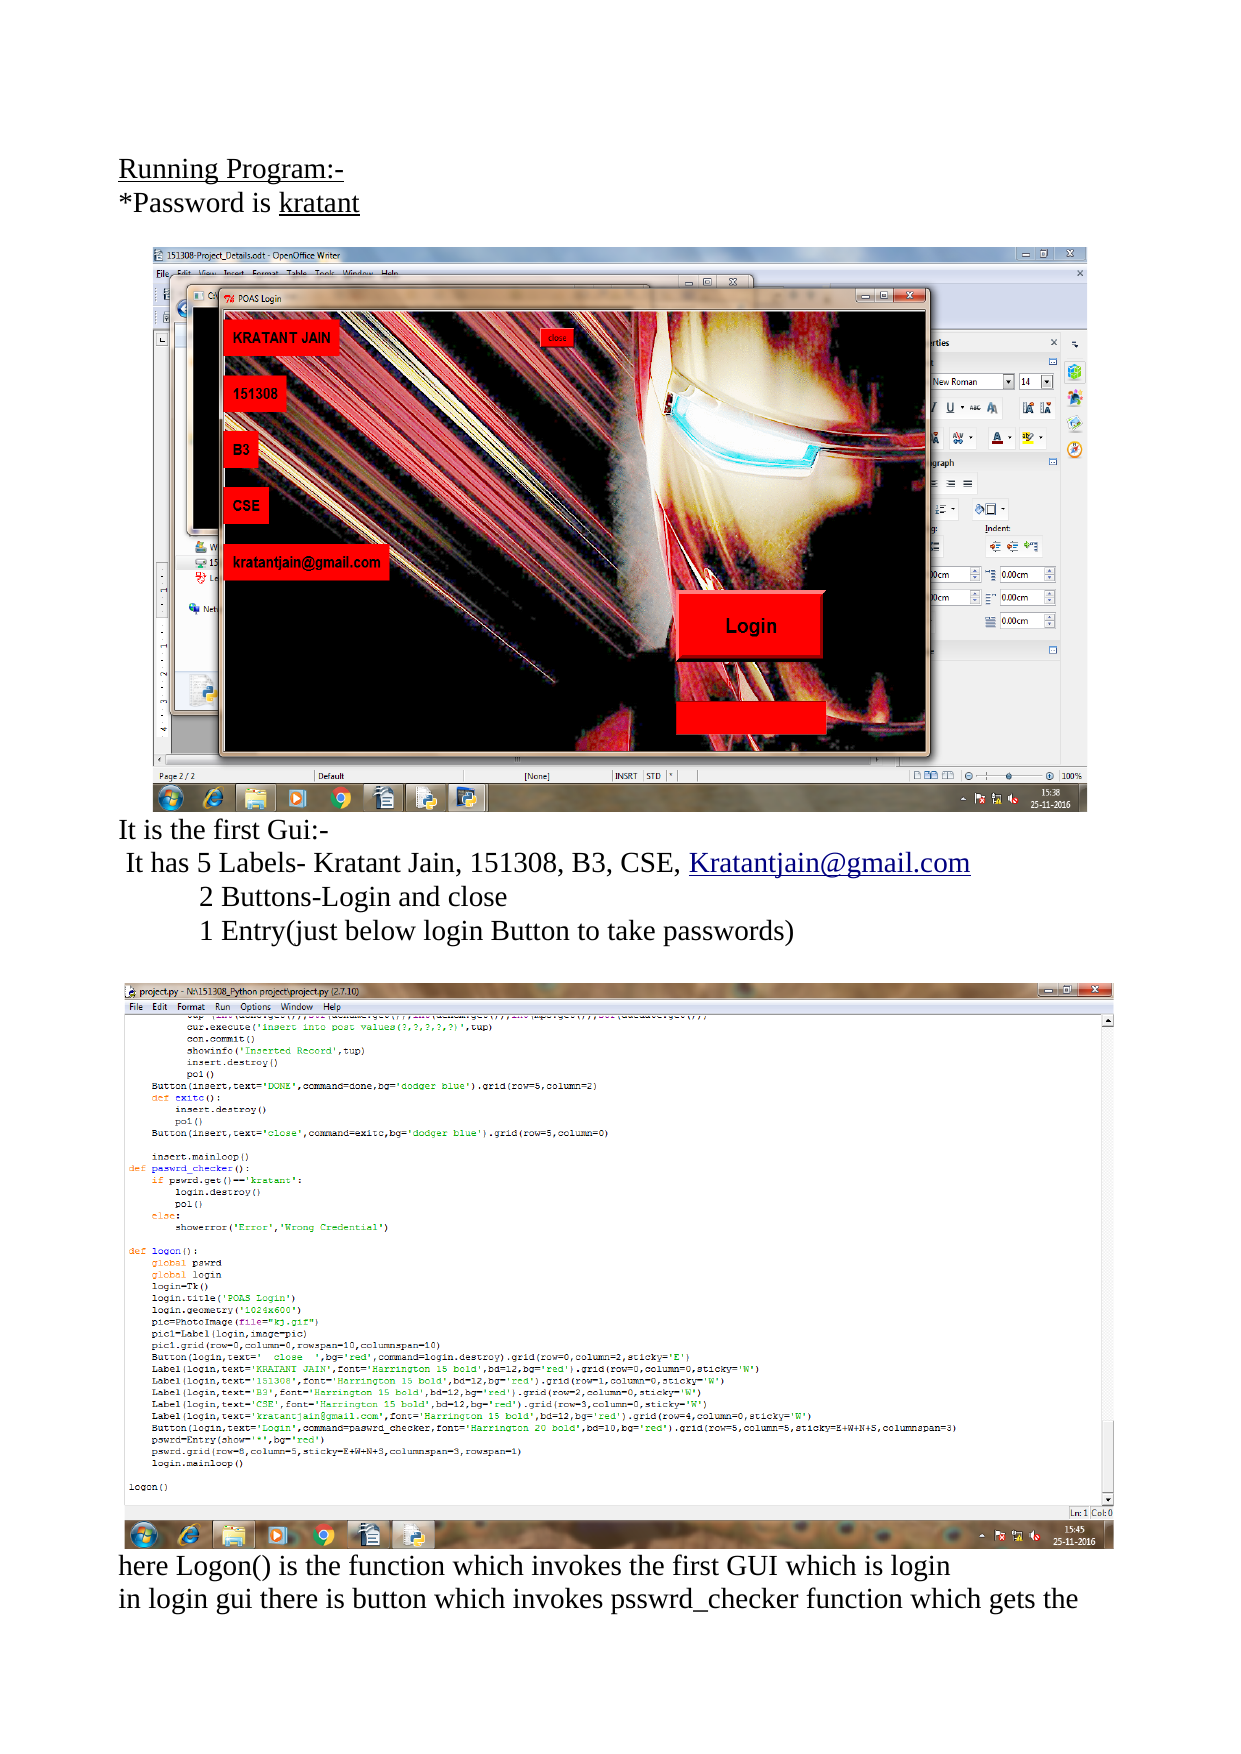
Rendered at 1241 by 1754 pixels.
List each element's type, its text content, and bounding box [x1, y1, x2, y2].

text Running Program:- [118, 152, 1122, 185]
text in login gui there is button which invokes psswrd_checker function which gets the [118, 1582, 1122, 1615]
text It is the first Gui:- [118, 219, 1122, 846]
text 2 Buttons-Login and close [118, 879, 1122, 913]
text It has 5 Labels- Kratant Jain, 151308, B3, CSE, Kratantjain@gmail.com [118, 846, 1122, 879]
text here Logon() is the function which invokes the first GUI which is login [118, 980, 1122, 1582]
text 1 Entry(just below login Button to take passwords) [118, 913, 1122, 946]
picture [152, 247, 1088, 812]
picture [124, 983, 1114, 1549]
text *Password is kratant [118, 185, 1122, 219]
